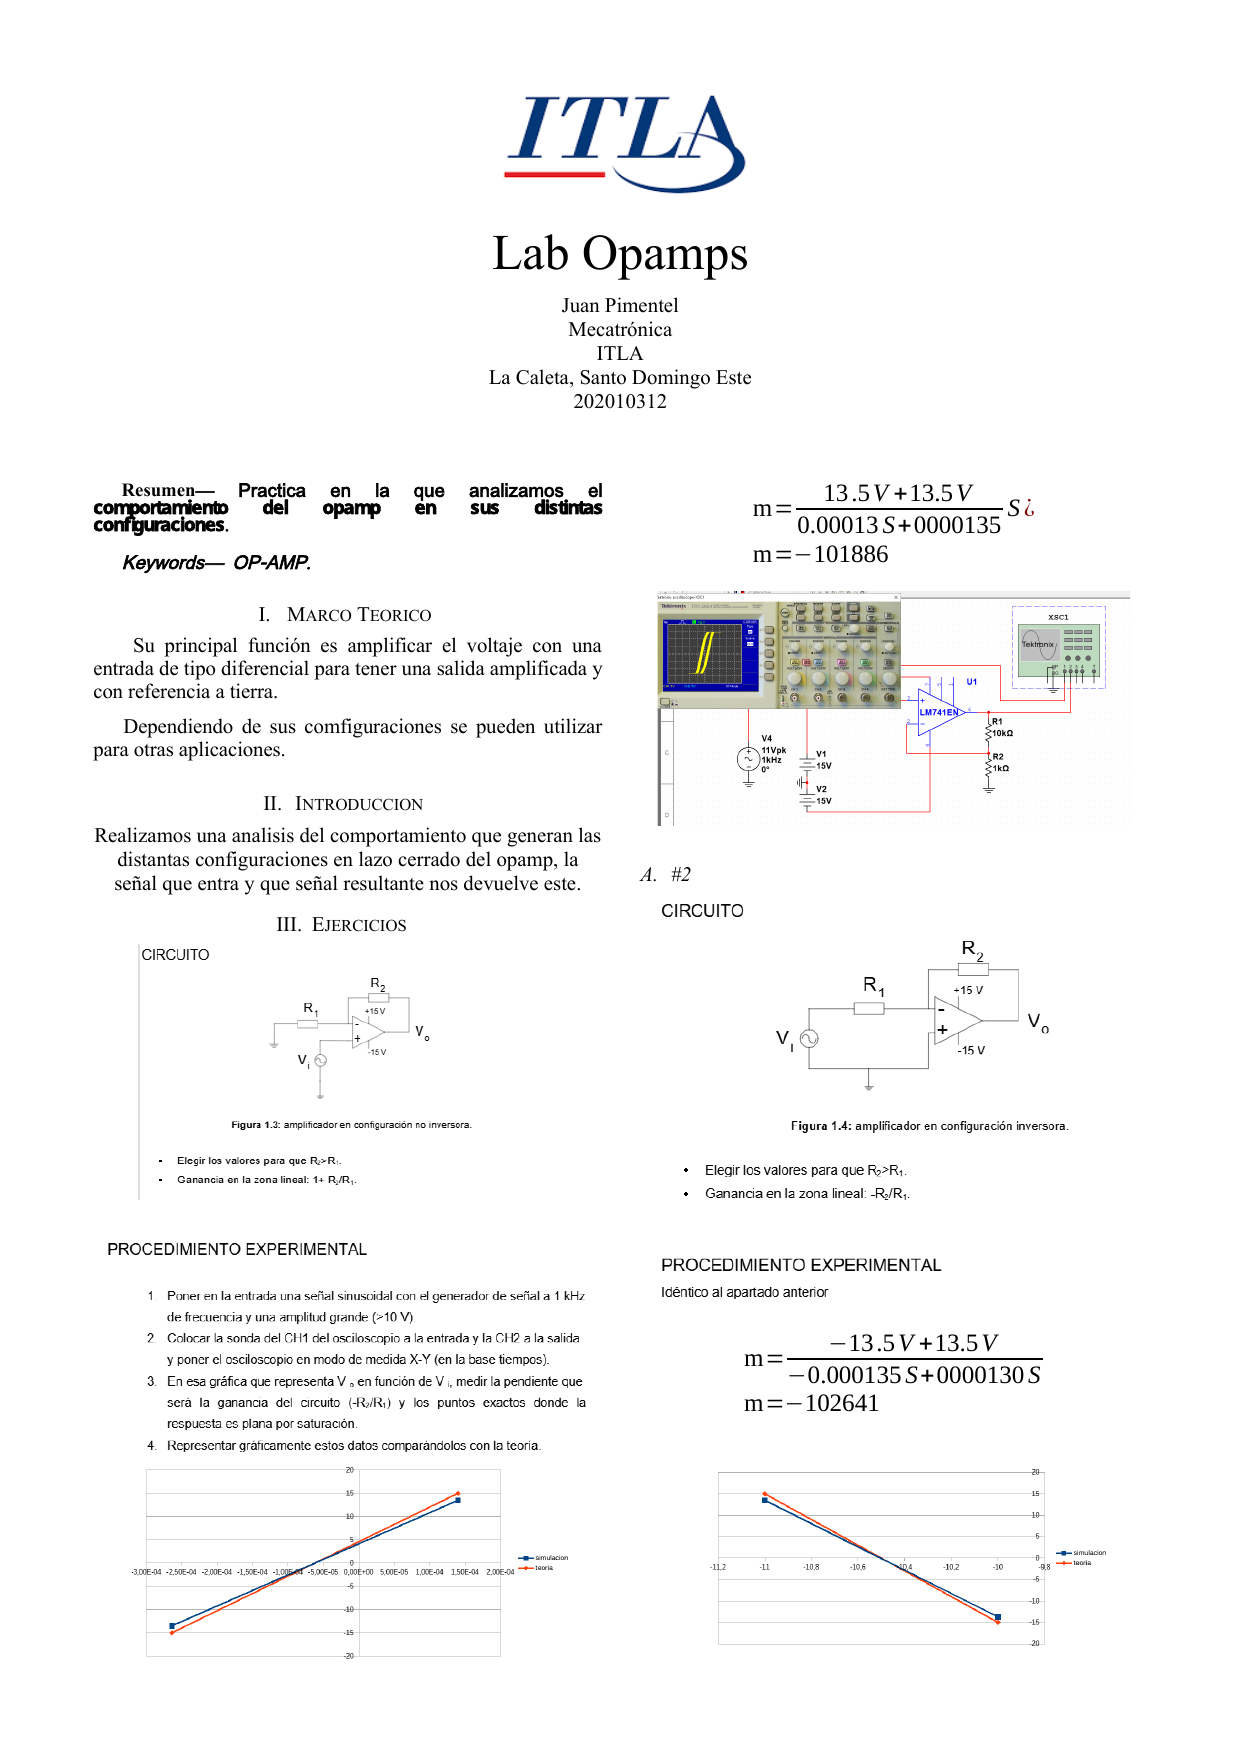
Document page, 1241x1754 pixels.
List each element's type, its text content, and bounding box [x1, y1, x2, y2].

subtitle Ejercicios [93, 912, 603, 936]
text Resumen— Practica en la que analizamos el comportamiento del opamp en sus distintas configuraciones. [93, 56, 603, 535]
title Lab Opamps [323, 68, 918, 281]
subtitle Introduccion [93, 791, 603, 815]
text Juan Pimentel [323, 293, 918, 317]
picture [704, 1464, 1113, 1652]
subtitle #2 [640, 862, 1147, 886]
picture [107, 1240, 589, 1665]
picture [657, 591, 1131, 826]
text Dependiendo de sus comfiguraciones se pueden utilizar para otras aplicaciones. [93, 716, 603, 761]
text La Caleta, Santo Domingo Este [323, 365, 918, 389]
picture [661, 901, 1080, 1299]
subtitle Marco Teorico [93, 602, 603, 626]
text Keywords— OP-AMP. [149, 556, 603, 573]
picture [485, 70, 756, 223]
text Realizamos una analisis del comportamiento que generan las distantas configuraciones en lazo cerrado del opamp, la señal que entra y que señal resultante nos devuelve este. [93, 823, 603, 895]
text ITLA [323, 341, 918, 365]
text 202010312 [323, 389, 918, 413]
picture [137, 944, 559, 1200]
text Mecatrónica [323, 317, 918, 341]
text Keywords— OP-AMP. [93, 556, 194, 573]
text Su principal función es amplificar el voltaje con una entrada de tipo diferencial para tener una salida amplificada y con referencia a tierra. [93, 634, 603, 703]
